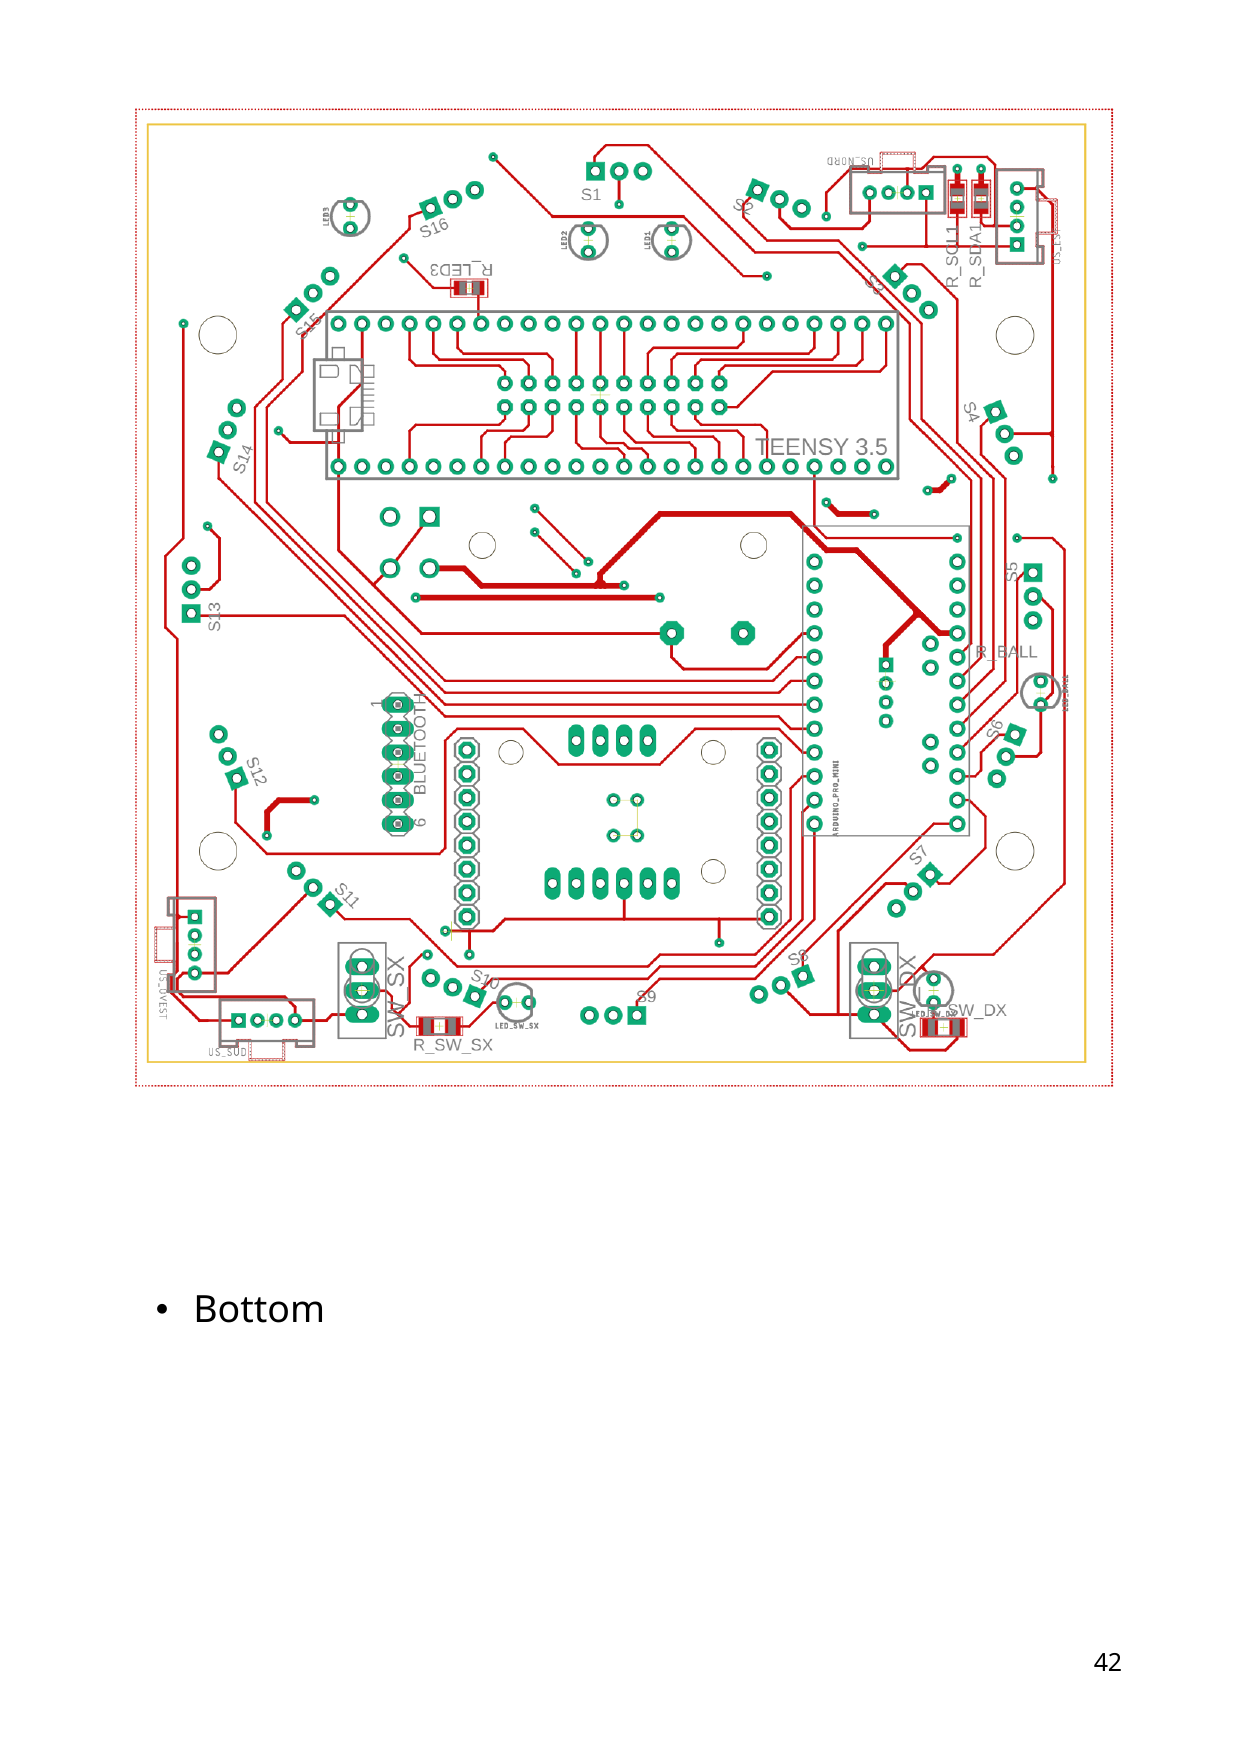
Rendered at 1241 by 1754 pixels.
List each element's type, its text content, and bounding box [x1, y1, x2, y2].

list Bottom [156, 1282, 1122, 1333]
picture [118, 90, 1123, 1096]
